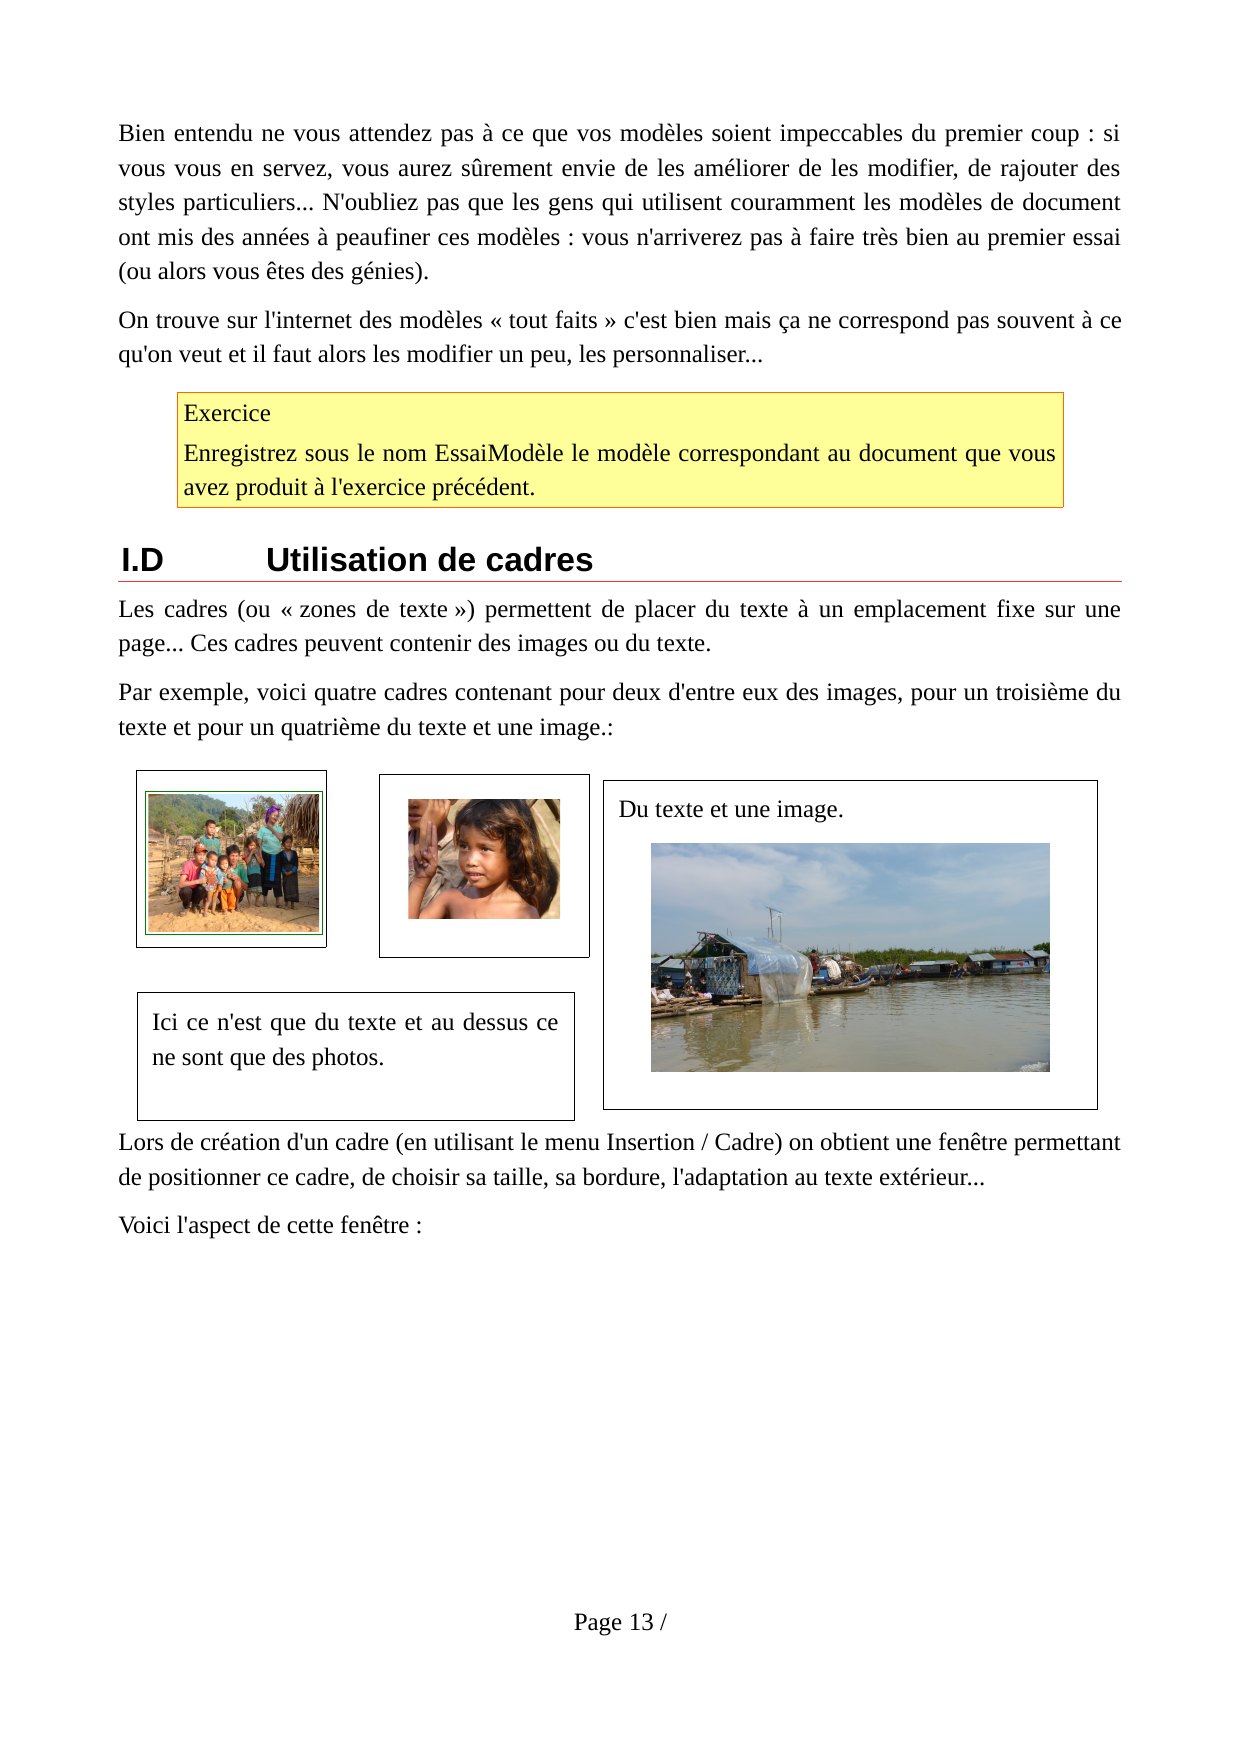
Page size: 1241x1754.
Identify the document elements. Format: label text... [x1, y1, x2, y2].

picture [148, 794, 320, 932]
text [137, 771, 326, 947]
text [380, 775, 589, 957]
picture [408, 799, 561, 919]
text Bien entendu ne vous attendez pas à ce que vos modèles soient impeccables du premier coup : si vous vous en servez, vous aurez sûrement envie de les améliorer de les modifier, de rajouter des styles particuliers... N'oubliez pas que les gens qui utilisent couramment les modèles de document ont mis des années à peaufiner ces modèles : vous n'arriverez pas à faire très bien au premier essai (ou alors vous êtes des génies). [118, 118, 1122, 285]
text Voici l'aspect de cette fenêtre : [118, 1211, 1122, 1239]
text Lors de création d'un cadre (en utilisant le menu Insertion / Cadre) on obtient une fenêtre permettant de positionner ce cadre, de choisir sa taille, sa bordure, l'adaptation au texte extérieur... [118, 761, 1122, 1190]
text Par exemple, voici quatre cadres contenant pour deux d'entre eux des images, pour un troisième du texte et pour un quatrième du texte et une image.: [118, 677, 1122, 741]
text On trouve sur l'internet des modèles « tout faits » c'est bien mais ça ne correspond pas souvent à ce qu'on veut et il faut alors les modifier un peu, les personnaliser... [118, 305, 1122, 368]
text Les cadres (ou « zones de texte ») permettent de placer du texte à un emplacement fixe sur une page... Ces cadres peuvent contenir des images ou du texte. [118, 594, 1122, 657]
picture [651, 843, 1050, 1072]
text Ici ce n'est que du texte et au dessus ce ne sont que des photos. [152, 1007, 559, 1070]
subtitle Utilisation de cadres [118, 537, 1122, 581]
text Enregistrez sous le nom EssaiModèle le modèle correspondant au document que vous avez produit à l'exercice précédent. [178, 432, 1063, 507]
text Exercice [178, 393, 1063, 426]
text Du texte et une image. [618, 794, 1083, 823]
